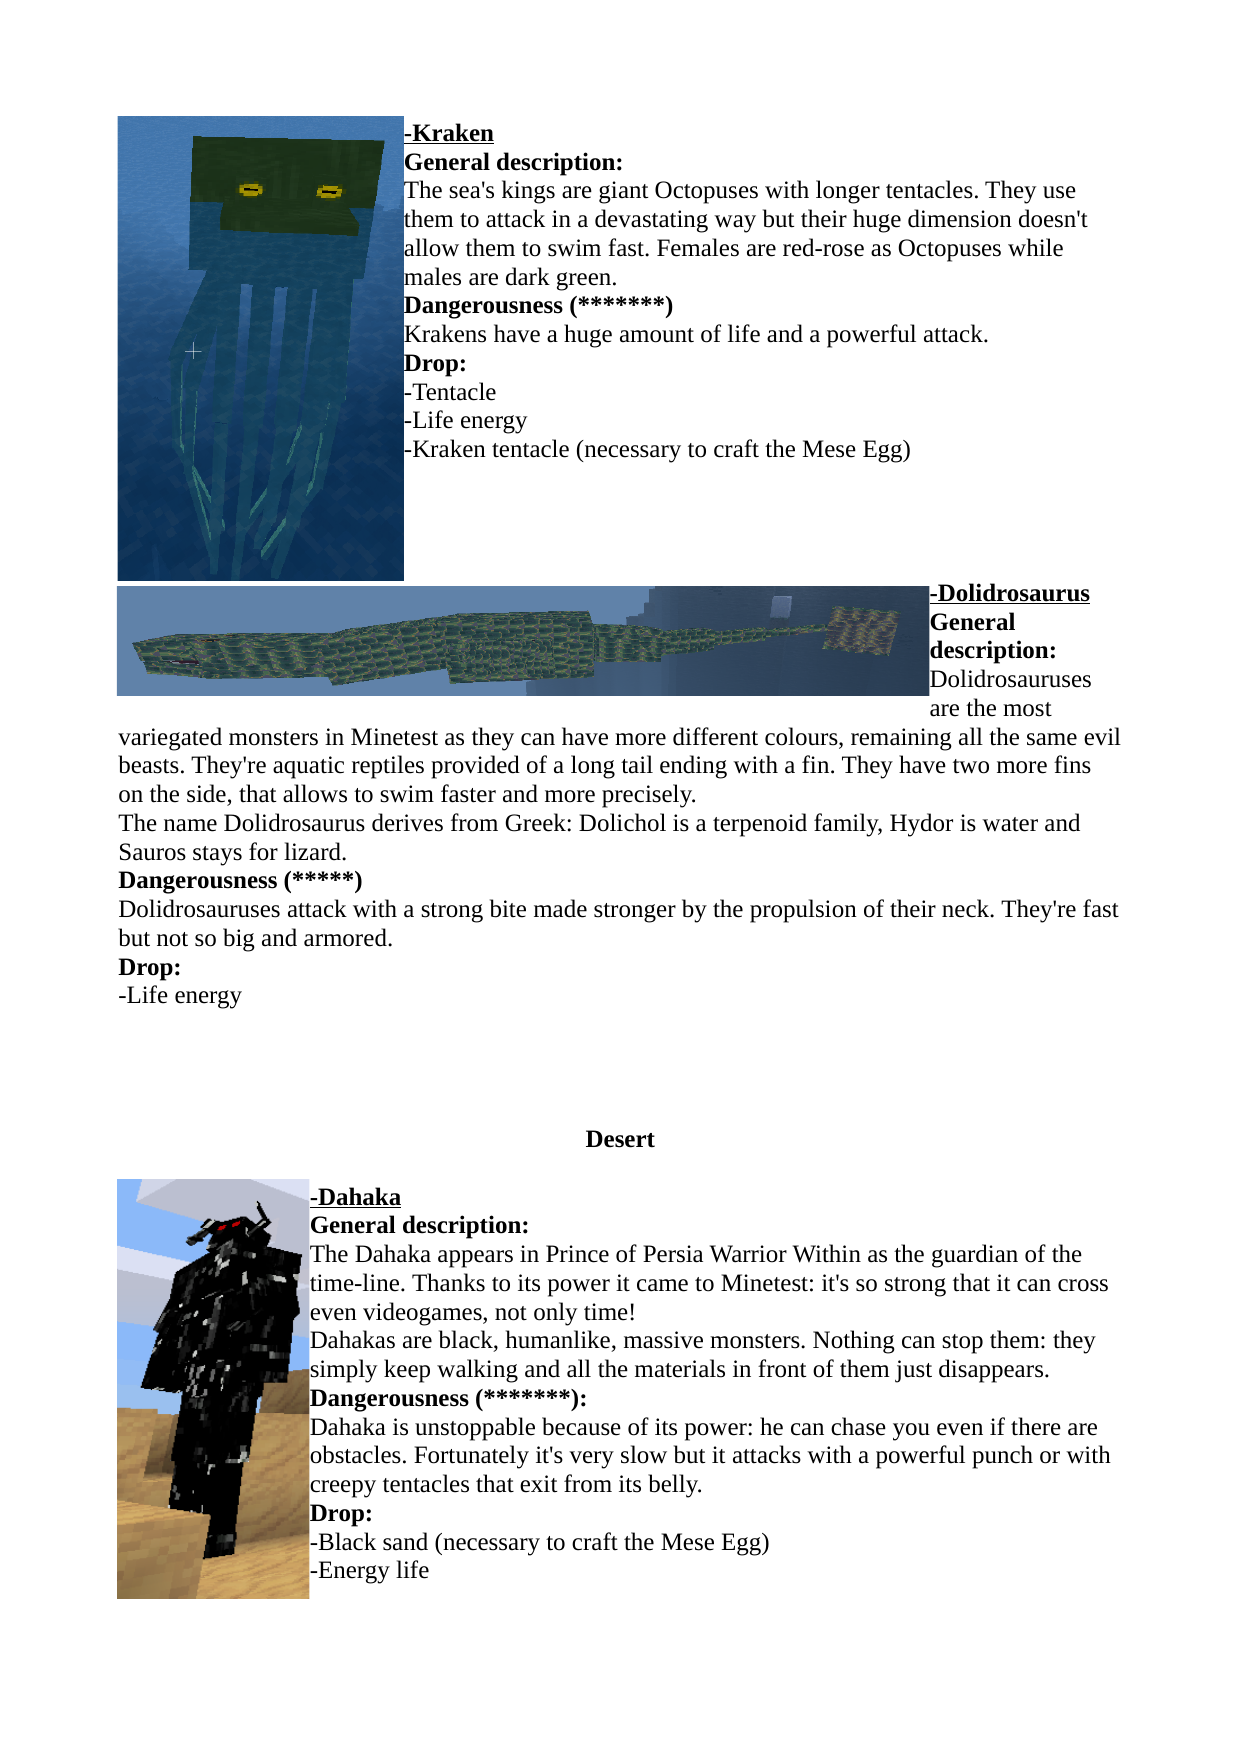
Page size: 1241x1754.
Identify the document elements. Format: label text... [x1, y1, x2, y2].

text General description: [930, 607, 1122, 664]
text -Black sand (necessary to craft the Mese Egg) [310, 1527, 1122, 1556]
picture [116, 586, 930, 696]
picture [117, 116, 404, 581]
text Krakens have a huge amount of life and a powerful attack. [404, 319, 1122, 348]
text -Energy life [310, 1556, 1122, 1584]
text Dangerousness (*****) [118, 866, 1122, 894]
text Drop: [404, 348, 1122, 377]
text The sea's kings are giant Octopuses with longer tentacles. They use them to attack in a devastating way but their huge dimension doesn't allow them to swim fast. Females are red-rose as Octopuses while males are dark green. [404, 176, 1122, 291]
text Dangerousness (*******): [310, 1383, 1122, 1412]
text Dangerousness (*******) [404, 291, 1122, 319]
text The Dahaka appears in Prince of Persia Warrior Within as the guardian of the time-line. Thanks to its power it came to Minetest: it's so strong that it can cross even videogames, not only time! [310, 1239, 1122, 1326]
text The name Dolidrosaurus derives from Greek: Dolichol is a terpenoid family, Hydor is water and Sauros stays for lizard. [118, 808, 1122, 866]
text General description: [310, 1211, 1122, 1239]
text Drop: [310, 1498, 1122, 1527]
text Desert [118, 1124, 1122, 1153]
text Dahaka is unstoppable because of its power: he can chase you even if there are obstacles. Fortunately it's very slow but it attacks with a powerful punch or with creepy tentacles that exit from its belly. [310, 1412, 1122, 1498]
picture [117, 1179, 310, 1599]
text -Kraken [404, 118, 1122, 147]
text -Dolidrosaurus [118, 578, 1122, 607]
text -Dahaka [310, 1182, 1122, 1211]
text Dolidrosauruses are the most variegated monsters in Minetest as they can have more different colours, remaining all the same evil beasts. They're aquatic reptiles provided of a long tail ending with a fin. They have two more fins on the side, that allows to swim faster and more precisely. [118, 664, 1122, 808]
text -Tentacle [404, 377, 1122, 406]
text General description: [404, 147, 1122, 176]
text -Life energy [404, 406, 1122, 434]
text -Kraken tentacle (necessary to craft the Mese Egg) [404, 434, 1122, 463]
text -Life energy [118, 981, 1122, 1009]
text Dahakas are black, humanlike, massive monsters. Nothing can stop them: they simply keep walking and all the materials in front of them just disappears. [310, 1326, 1122, 1383]
text Drop: [118, 952, 1122, 981]
text Dolidrosauruses attack with a strong bite made stronger by the propulsion of their neck. They're fast but not so big and armored. [118, 894, 1122, 952]
